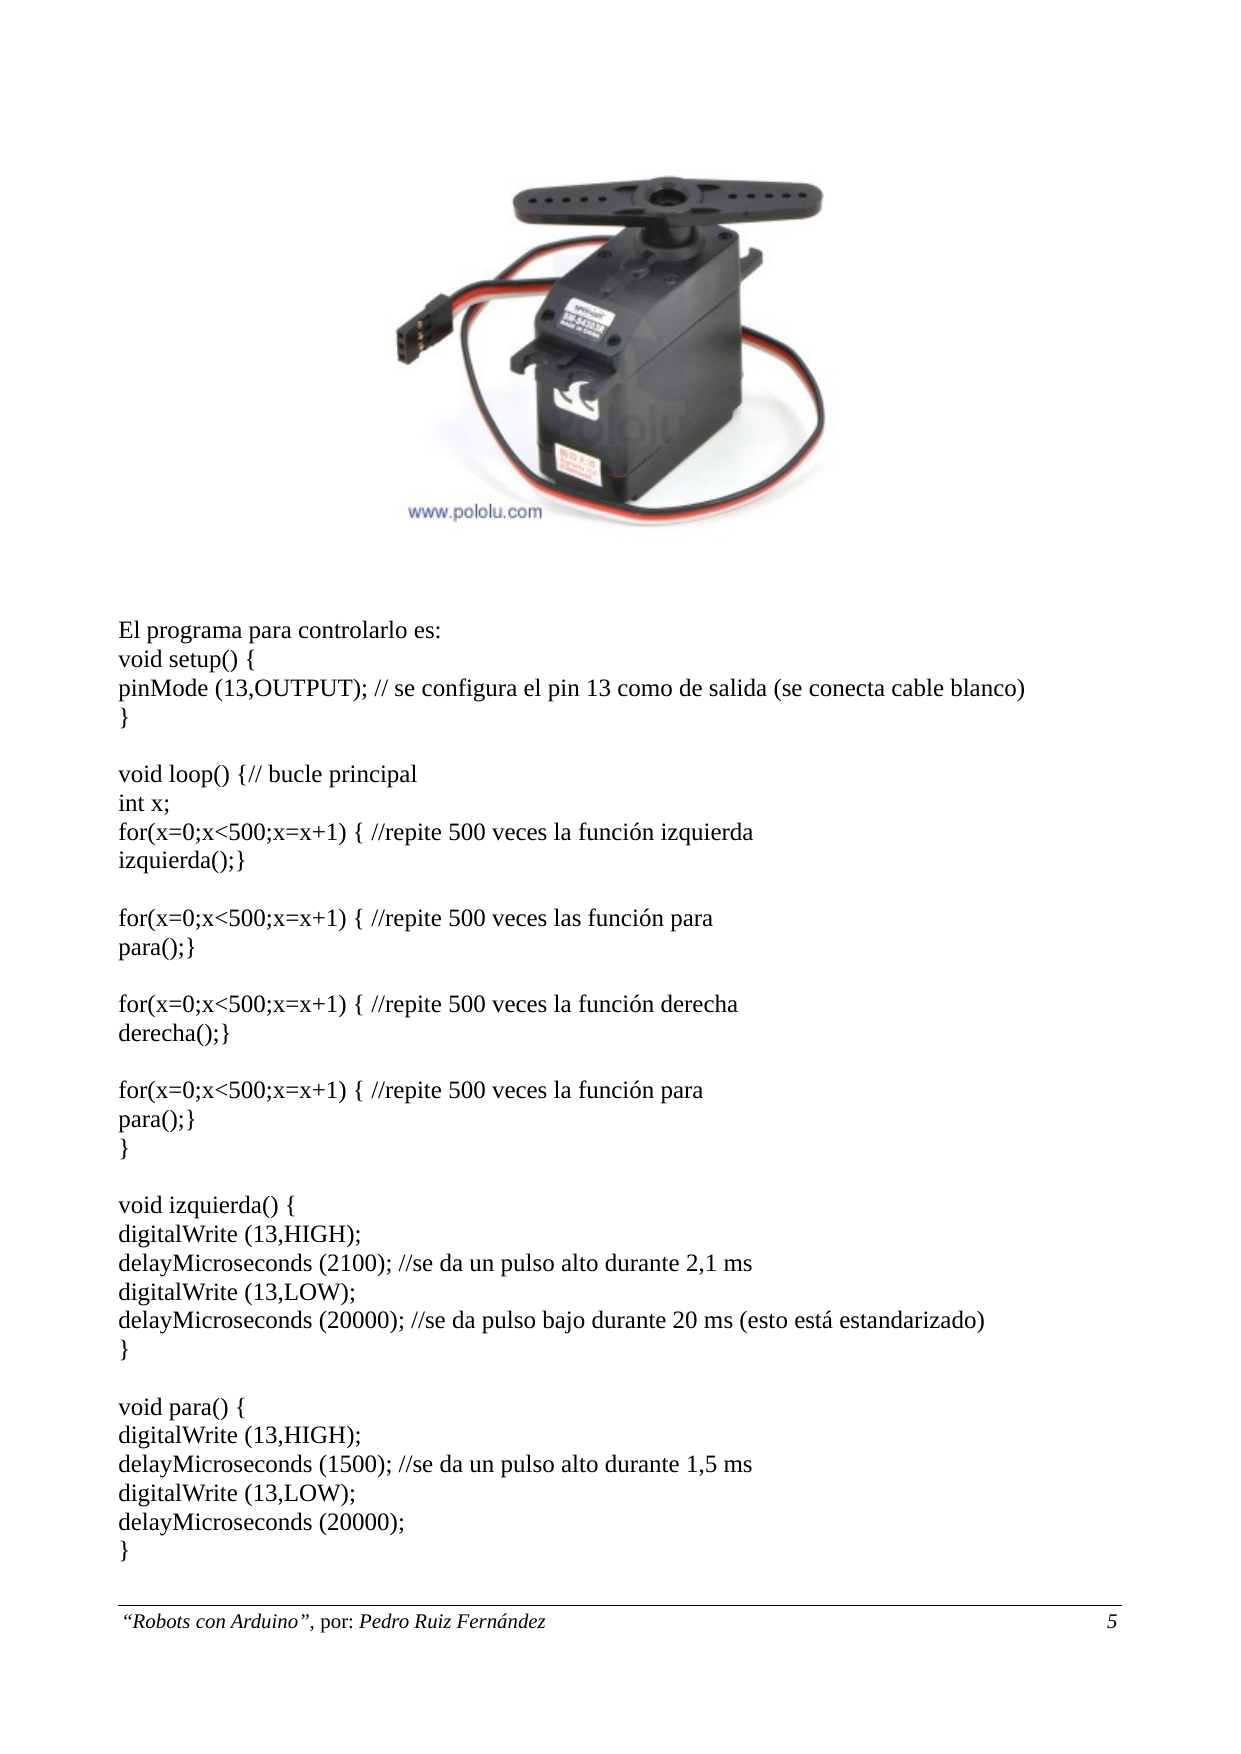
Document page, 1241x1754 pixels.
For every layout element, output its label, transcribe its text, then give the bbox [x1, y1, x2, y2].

text izquierda();} [118, 846, 1122, 874]
text } [118, 1536, 1122, 1564]
text void izquierda() { [118, 1191, 1122, 1219]
text for(x=0;x<500;x=x+1) { //repite 500 veces las función para [118, 903, 1122, 932]
text digitalWrite (13,HIGH); [118, 1421, 1122, 1449]
text digitalWrite (13,LOW); [118, 1478, 1122, 1507]
text int x; [118, 788, 1122, 817]
text pinMode (13,OUTPUT); // se configura el pin 13 como de salida (se conecta cable blanco) [118, 673, 1122, 702]
text for(x=0;x<500;x=x+1) { //repite 500 veces la función izquierda [118, 817, 1122, 846]
text void loop() {// bucle principal [118, 759, 1122, 788]
text } [118, 1334, 1122, 1363]
text digitalWrite (13,LOW); [118, 1277, 1122, 1306]
text delayMicroseconds (1500); //se da un pulso alto durante 1,5 ms [118, 1449, 1122, 1478]
text digitalWrite (13,HIGH); [118, 1219, 1122, 1248]
picture [385, 118, 855, 587]
text delayMicroseconds (20000); [118, 1507, 1122, 1536]
text for(x=0;x<500;x=x+1) { //repite 500 veces la función para [118, 1076, 1122, 1104]
text delayMicroseconds (20000); //se da pulso bajo durante 20 ms (esto está estandarizado) [118, 1306, 1122, 1334]
text delayMicroseconds (2100); //se da un pulso alto durante 2,1 ms [118, 1248, 1122, 1277]
text El programa para controlarlo es: [118, 616, 1122, 644]
text } [118, 702, 1122, 731]
text derecha();} [118, 1018, 1122, 1047]
text void setup() { [118, 644, 1122, 673]
text para();} [118, 1104, 1122, 1133]
text para();} [118, 932, 1122, 961]
text void para() { [118, 1392, 1122, 1421]
text for(x=0;x<500;x=x+1) { //repite 500 veces la función derecha [118, 989, 1122, 1018]
text } [118, 1133, 1122, 1162]
